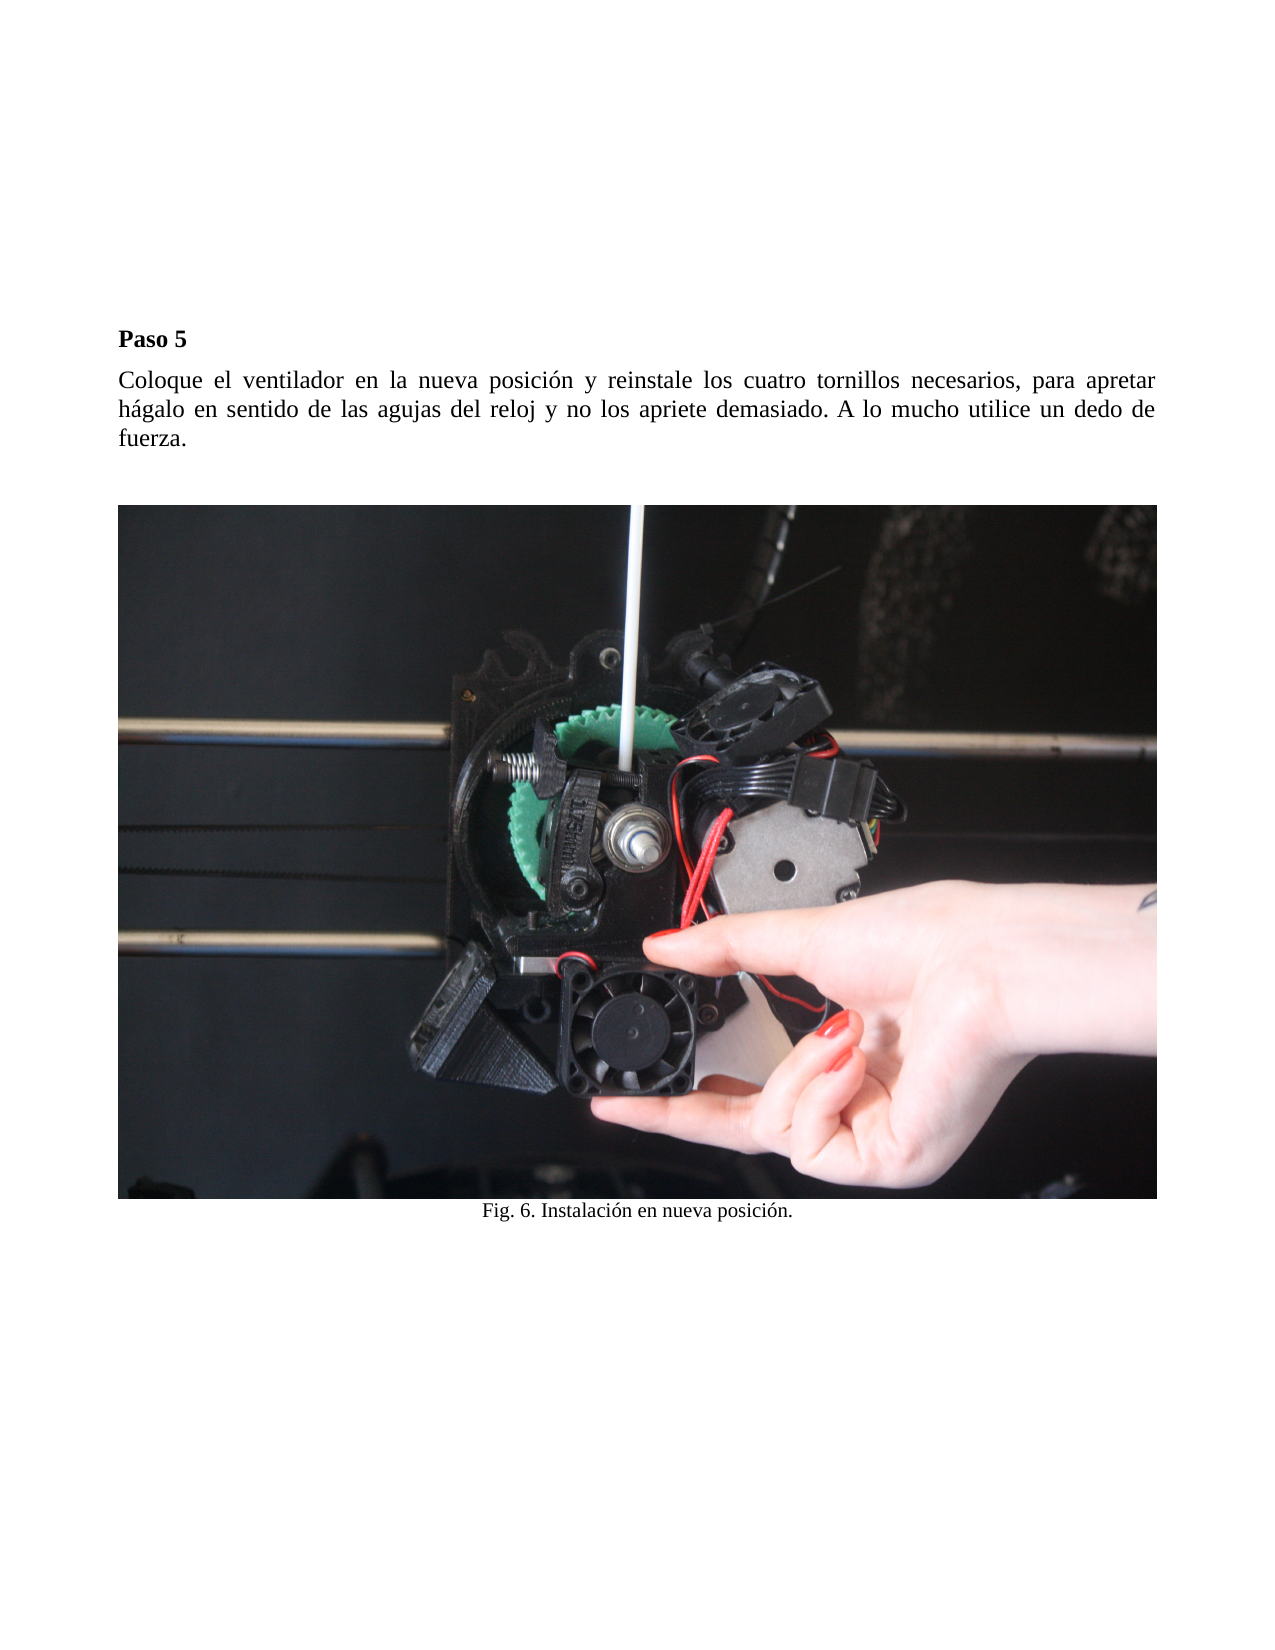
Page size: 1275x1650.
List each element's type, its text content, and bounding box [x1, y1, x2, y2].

text Paso 5 [118, 324, 1157, 353]
text Coloque el ventilador en la nueva posición y reinstale los cuatro tornillos necesarios, para apretar hágalo en sentido de las agujas del reloj y no los apriete demasiado. A lo mucho utilice un dedo de fuerza. [118, 366, 1157, 452]
picture [118, 505, 1157, 1199]
text Fig. 6. Instalación en nueva posición. [118, 1199, 1157, 1222]
